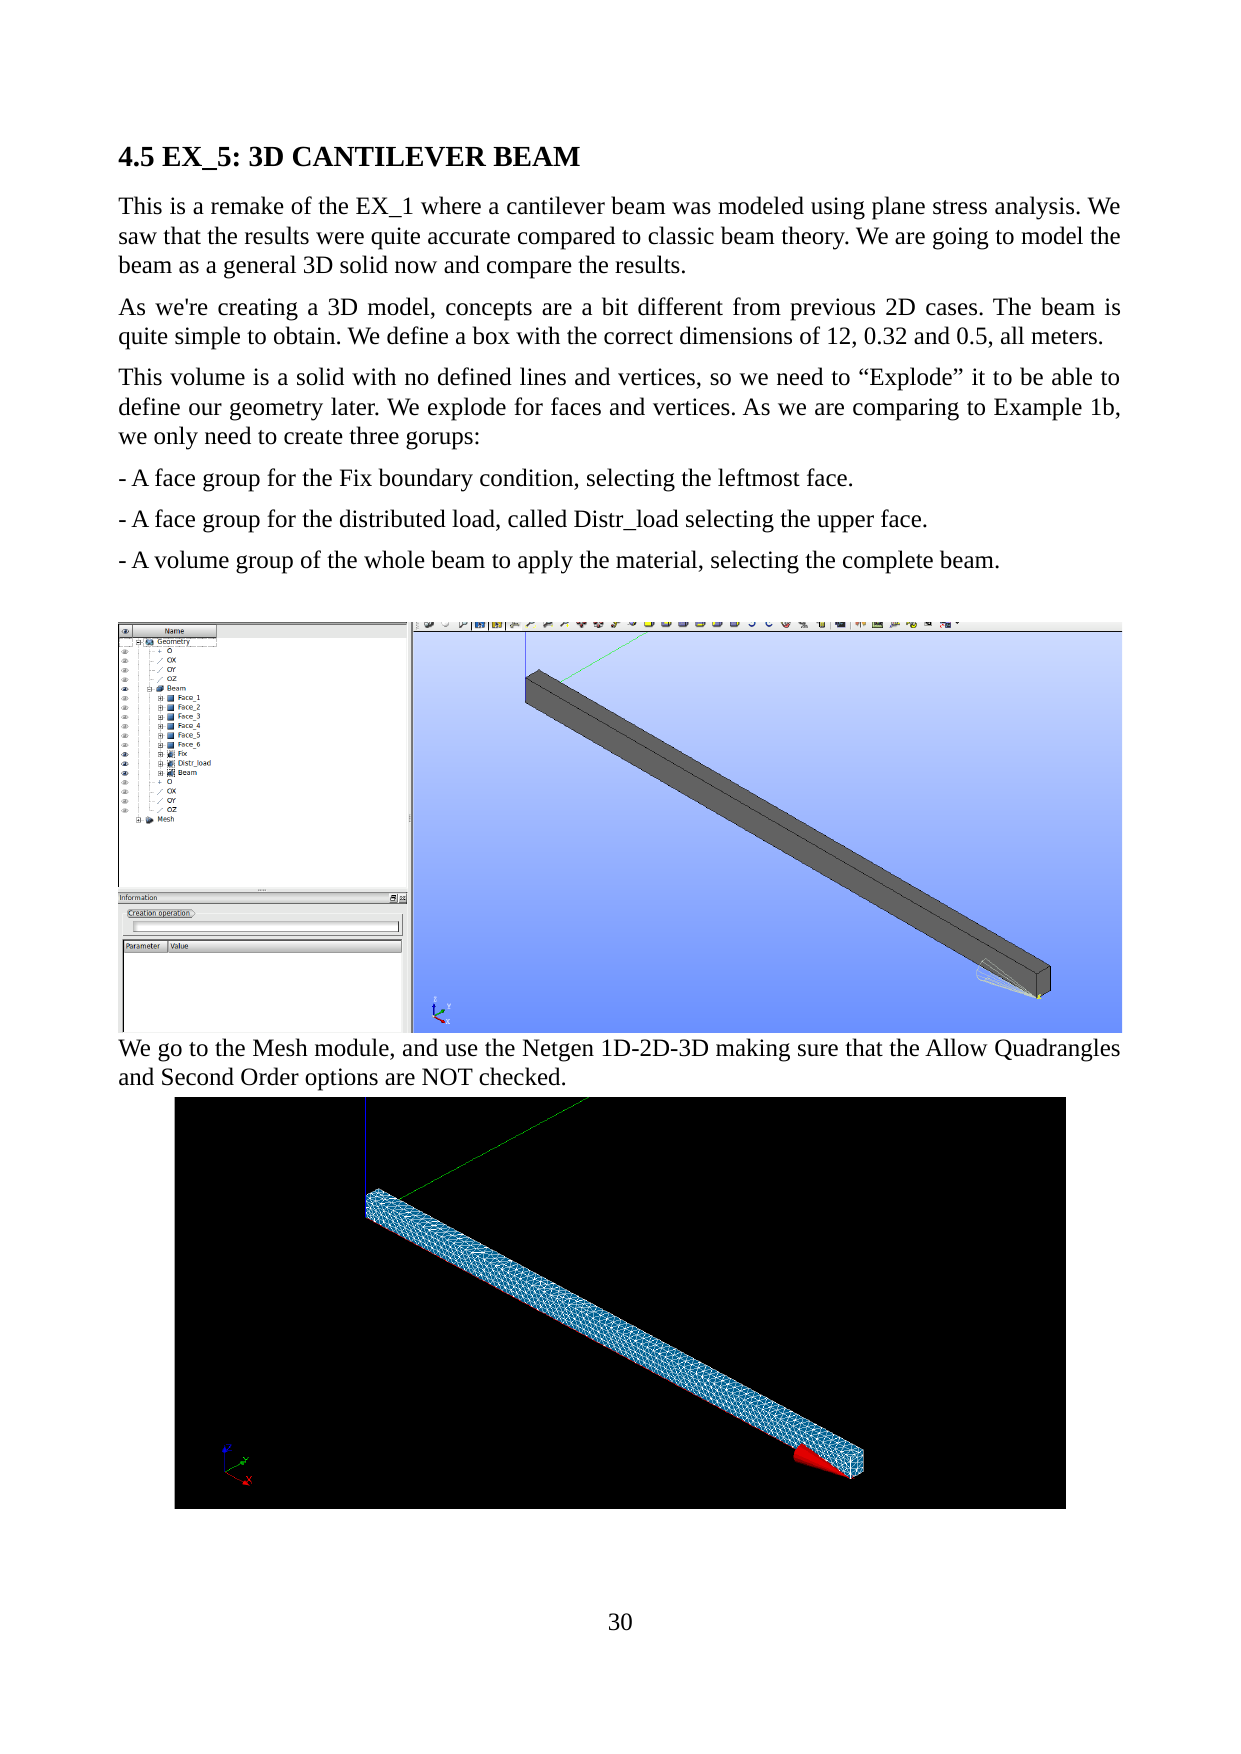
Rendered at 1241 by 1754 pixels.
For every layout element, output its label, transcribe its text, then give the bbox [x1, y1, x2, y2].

text This is a remake of the EX_1 where a cantilever beam was modeled using plane stress analysis. We saw that the results were quite accurate compared to classic beam theory. We are going to model the beam as a general 3D solid now and compare the results. [118, 191, 1122, 279]
text - A face group for the distributed load, called Distr_load selecting the upper face. [118, 504, 1122, 533]
picture [118, 622, 1123, 1033]
text As we're creating a 3D model, concepts are a bit different from previous 2D cases. The beam is quite simple to obtain. We define a box with the correct dimensions of 12, 0.32 and 0.5, all meters. [118, 291, 1122, 350]
text - A volume group of the whole beam to apply the material, selecting the complete beam. [118, 545, 1122, 575]
text - A face group for the Fix boundary condition, selecting the leftmost face. [118, 462, 1122, 492]
picture [174, 1097, 1066, 1509]
text This volume is a solid with no defined lines and vertices, so we need to “Explode” it to be able to define our geometry later. We explode for faces and vertices. As we are comparing to Example 1b, we only need to create three gorups: [118, 362, 1122, 451]
subtitle 4.5 EX_5: 3D CANTILEVER BEAM [118, 143, 1122, 173]
text We go to the Mesh module, and use the Netgen 1D-2D-3D making sure that the Allow Quadrangles and Second Order options are NOT checked. [118, 1033, 1122, 1092]
